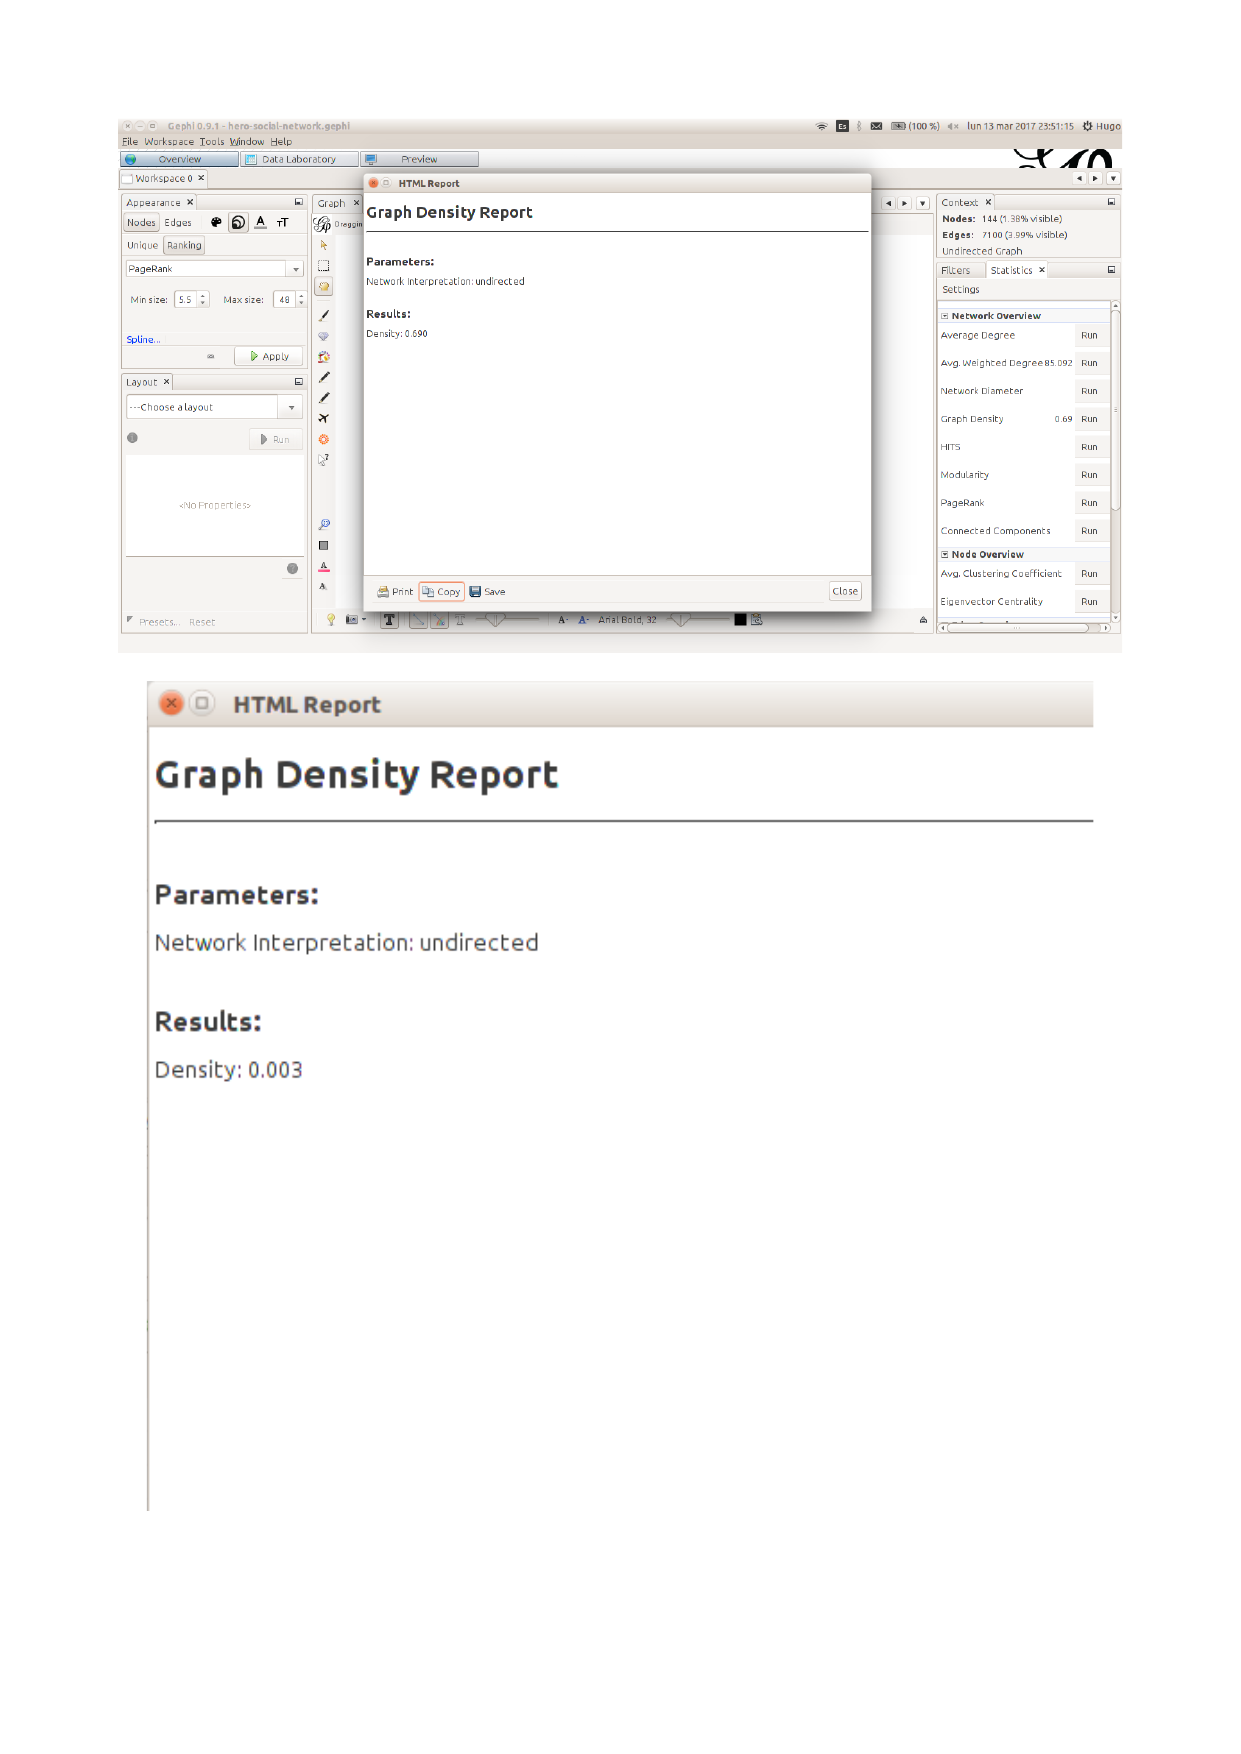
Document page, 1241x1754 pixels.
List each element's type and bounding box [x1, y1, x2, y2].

picture [146, 681, 1094, 1511]
picture [118, 118, 1123, 653]
